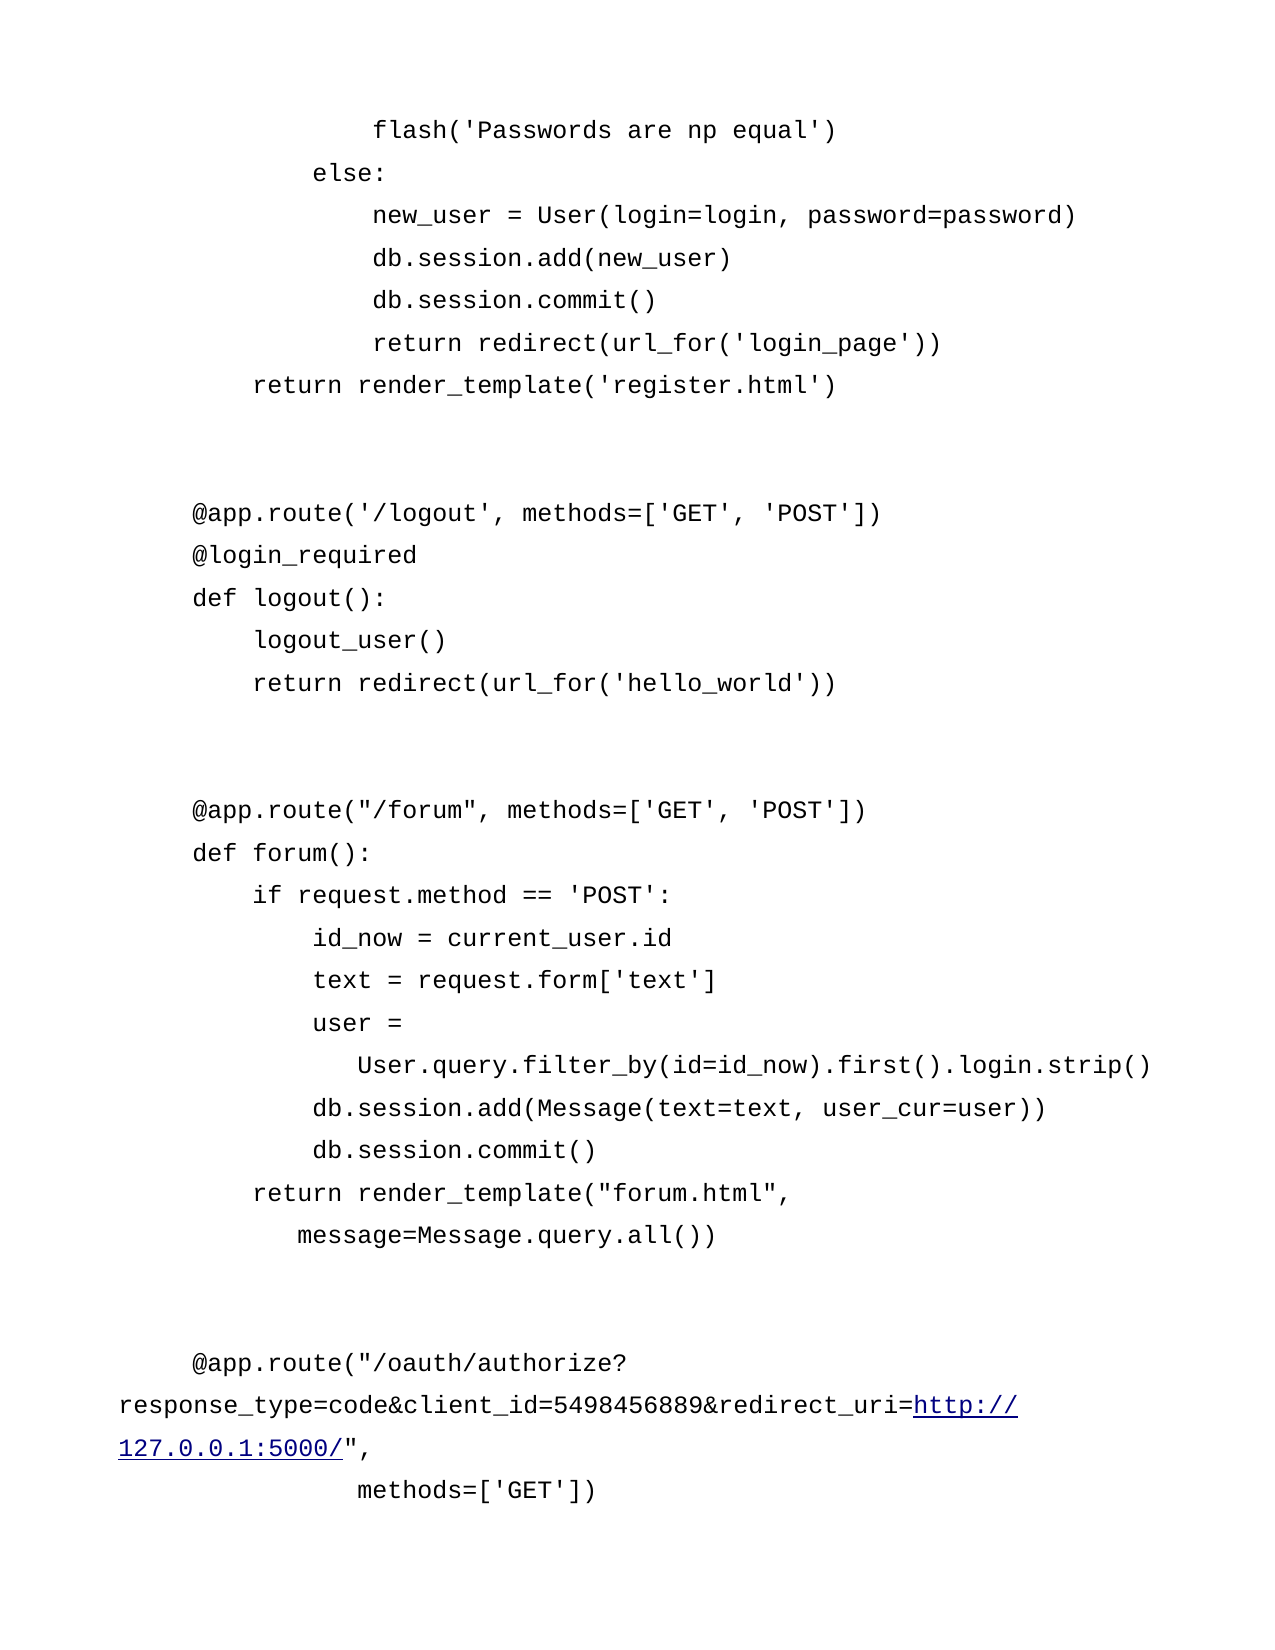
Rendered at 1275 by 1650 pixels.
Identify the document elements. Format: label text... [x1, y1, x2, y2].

text @app.route('/logout', methods=['GET', 'POST']) [118, 501, 1157, 529]
text return render_template('register.html') [118, 373, 1157, 401]
text return redirect(url_for('login_page')) [118, 331, 1157, 359]
text db.session.commit() [118, 288, 1157, 316]
text user = [118, 1011, 1157, 1039]
text logout_user() [118, 628, 1157, 656]
text @app.route("/oauth/authorize?response_type=code&client_id=5498456889&redirect_uri=http://127.0.0.1:5000/", [118, 1351, 1157, 1464]
text message=Message.query.all()) [118, 1223, 1157, 1251]
text def forum(): [118, 841, 1157, 869]
text else: [118, 161, 1157, 189]
text def logout(): [118, 586, 1157, 614]
text return redirect(url_for('hello_world')) [118, 671, 1157, 699]
text db.session.commit() [118, 1138, 1157, 1166]
text flash('Passwords are np equal') [118, 118, 1157, 146]
text if request.method == 'POST': [118, 883, 1157, 911]
text return render_template("forum.html", [118, 1181, 1157, 1209]
text text = request.form['text'] [118, 968, 1157, 996]
text new_user = User(login=login, password=password) [118, 203, 1157, 231]
text db.session.add(Message(text=text, user_cur=user)) [118, 1096, 1157, 1124]
text @login_required [118, 543, 1157, 571]
text User.query.filter_by(id=id_now).first().login.strip() [118, 1053, 1157, 1081]
text @app.route("/forum", methods=['GET', 'POST']) [118, 798, 1157, 826]
text methods=['GET']) [118, 1478, 1157, 1506]
text id_now = current_user.id [118, 926, 1157, 954]
text db.session.add(new_user) [118, 246, 1157, 274]
